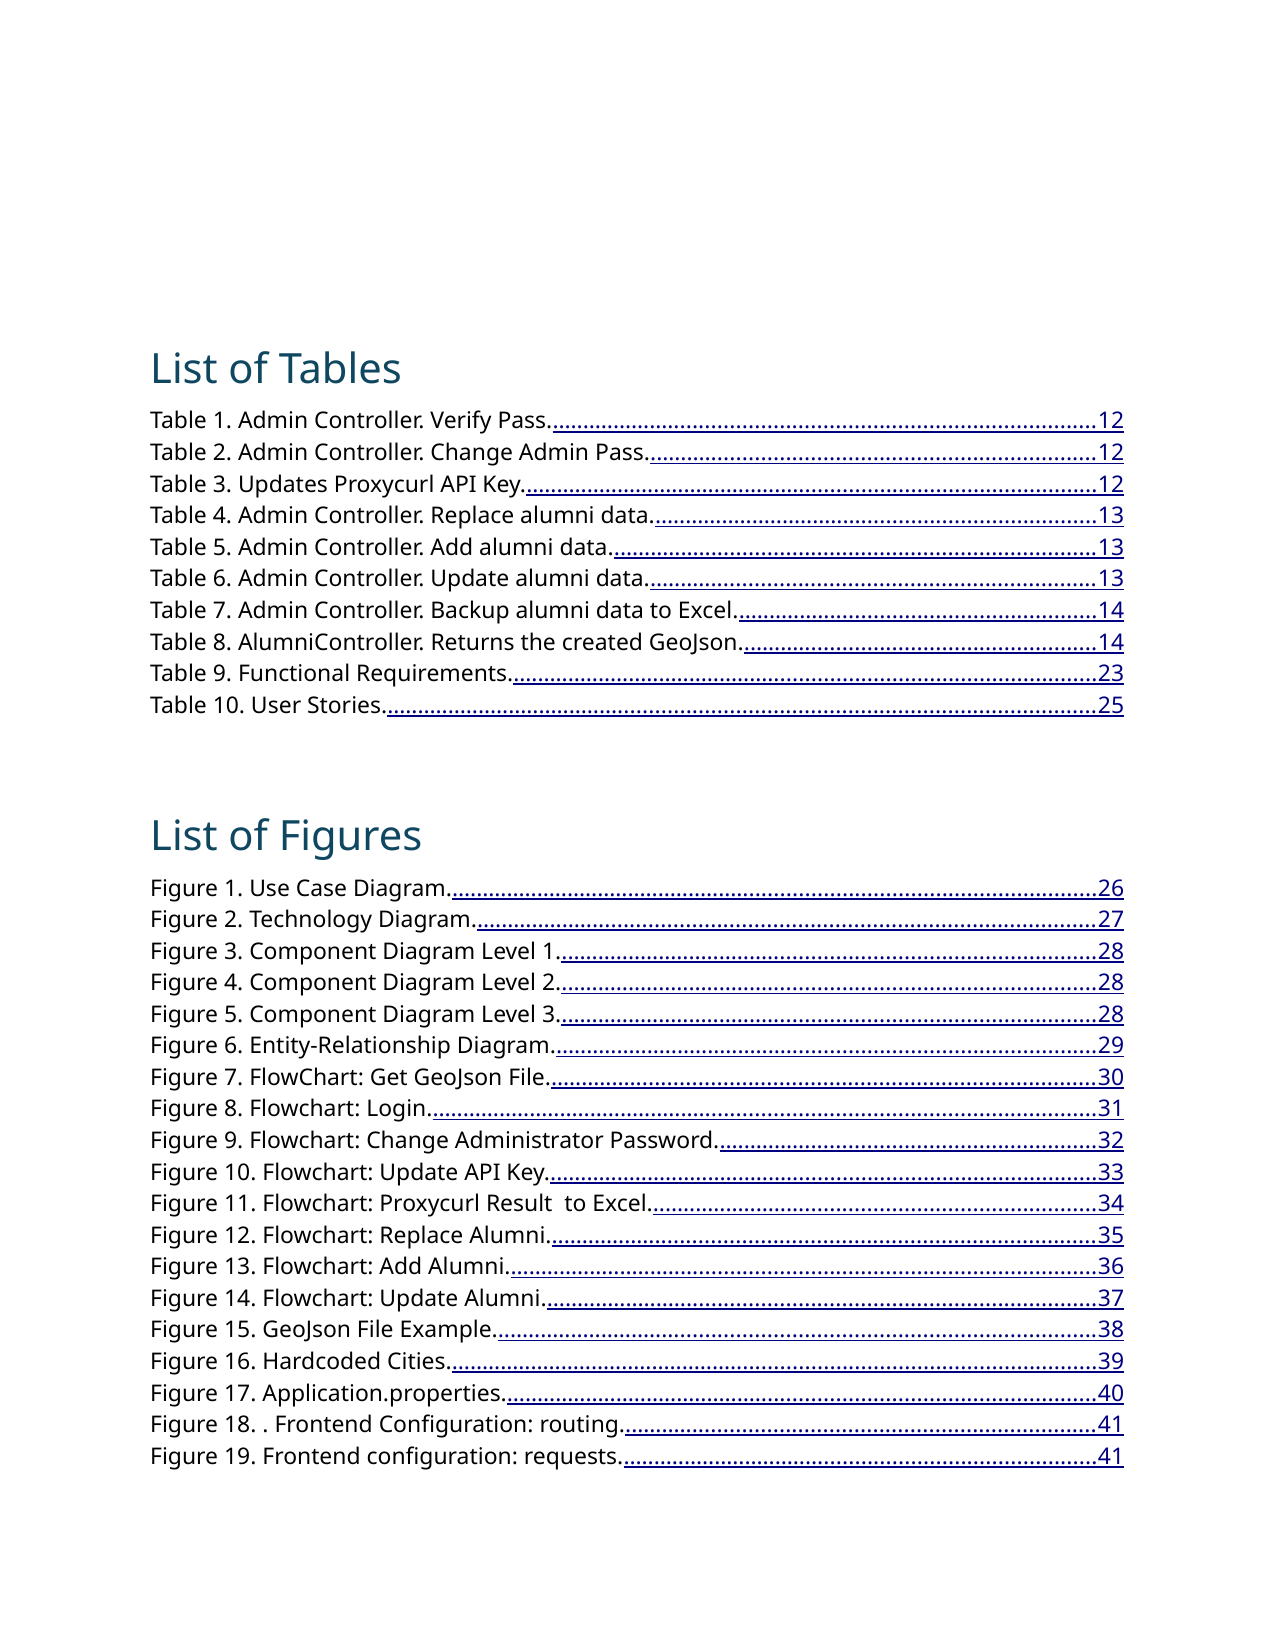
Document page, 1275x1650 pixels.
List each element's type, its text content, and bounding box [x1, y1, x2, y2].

text Figure 2. Technology Diagram. 27 [150, 903, 1125, 934]
text Table 7. Admin Controller. Backup alumni data to Excel. 14 [150, 594, 1125, 625]
text Table 8. AlumniController. Returns the created GeoJson. 14 [150, 625, 1125, 657]
text Table 1. Admin Controller. Verify Pass. 12 [150, 404, 1125, 436]
text Figure 15. GeoJson File Example. 38 [150, 1313, 1125, 1344]
text Figure 11. Flowchart: Proxycurl Result to Excel. 34 [150, 1187, 1125, 1218]
text Figure 5. Component Diagram Level 3. 28 [150, 998, 1125, 1029]
text Figure 14. Flowchart: Update Alumni. 37 [150, 1282, 1125, 1313]
text Figure 6. Entity-Relationship Diagram. 29 [150, 1029, 1125, 1061]
subtitle List of Tables [150, 339, 1125, 396]
text Figure 8. Flowchart: Login. 31 [150, 1092, 1125, 1124]
text Figure 12. Flowchart: Replace Alumni. 35 [150, 1219, 1125, 1250]
text Table 9. Functional Requirements. 23 [150, 657, 1125, 688]
text Table 2. Admin Controller. Change Admin Pass. 12 [150, 436, 1125, 467]
text Figure 19. Frontend configuration: requests. 41 [150, 1439, 1125, 1471]
text Figure 18. . Frontend Configuration: routing. 41 [150, 1408, 1125, 1439]
subtitle List of Figures [150, 806, 1125, 863]
text Figure 7. FlowChart: Get GeoJson File. 30 [150, 1061, 1125, 1092]
text Table 6. Admin Controller. Update alumni data. 13 [150, 562, 1125, 593]
text Figure 1. Use Case Diagram. 26 [150, 871, 1125, 903]
text Table 5. Admin Controller. Add alumni data. 13 [150, 531, 1125, 562]
text Table 10. User Stories. 25 [150, 688, 1125, 720]
text Figure 16. Hardcoded Cities. 39 [150, 1345, 1125, 1376]
text Figure 3. Component Diagram Level 1. 28 [150, 934, 1125, 966]
text Figure 13. Flowchart: Add Alumni. 36 [150, 1250, 1125, 1281]
text Figure 10. Flowchart: Update API Key. 33 [150, 1156, 1125, 1187]
text Figure 17. Application.properties. 40 [150, 1376, 1125, 1408]
text Table 4. Admin Controller. Replace alumni data. 13 [150, 499, 1125, 530]
text Figure 4. Component Diagram Level 2. 28 [150, 966, 1125, 997]
text Table 3. Updates Proxycurl API Key. 12 [150, 468, 1125, 499]
text Figure 9. Flowchart: Change Administrator Password. 32 [150, 1124, 1125, 1155]
